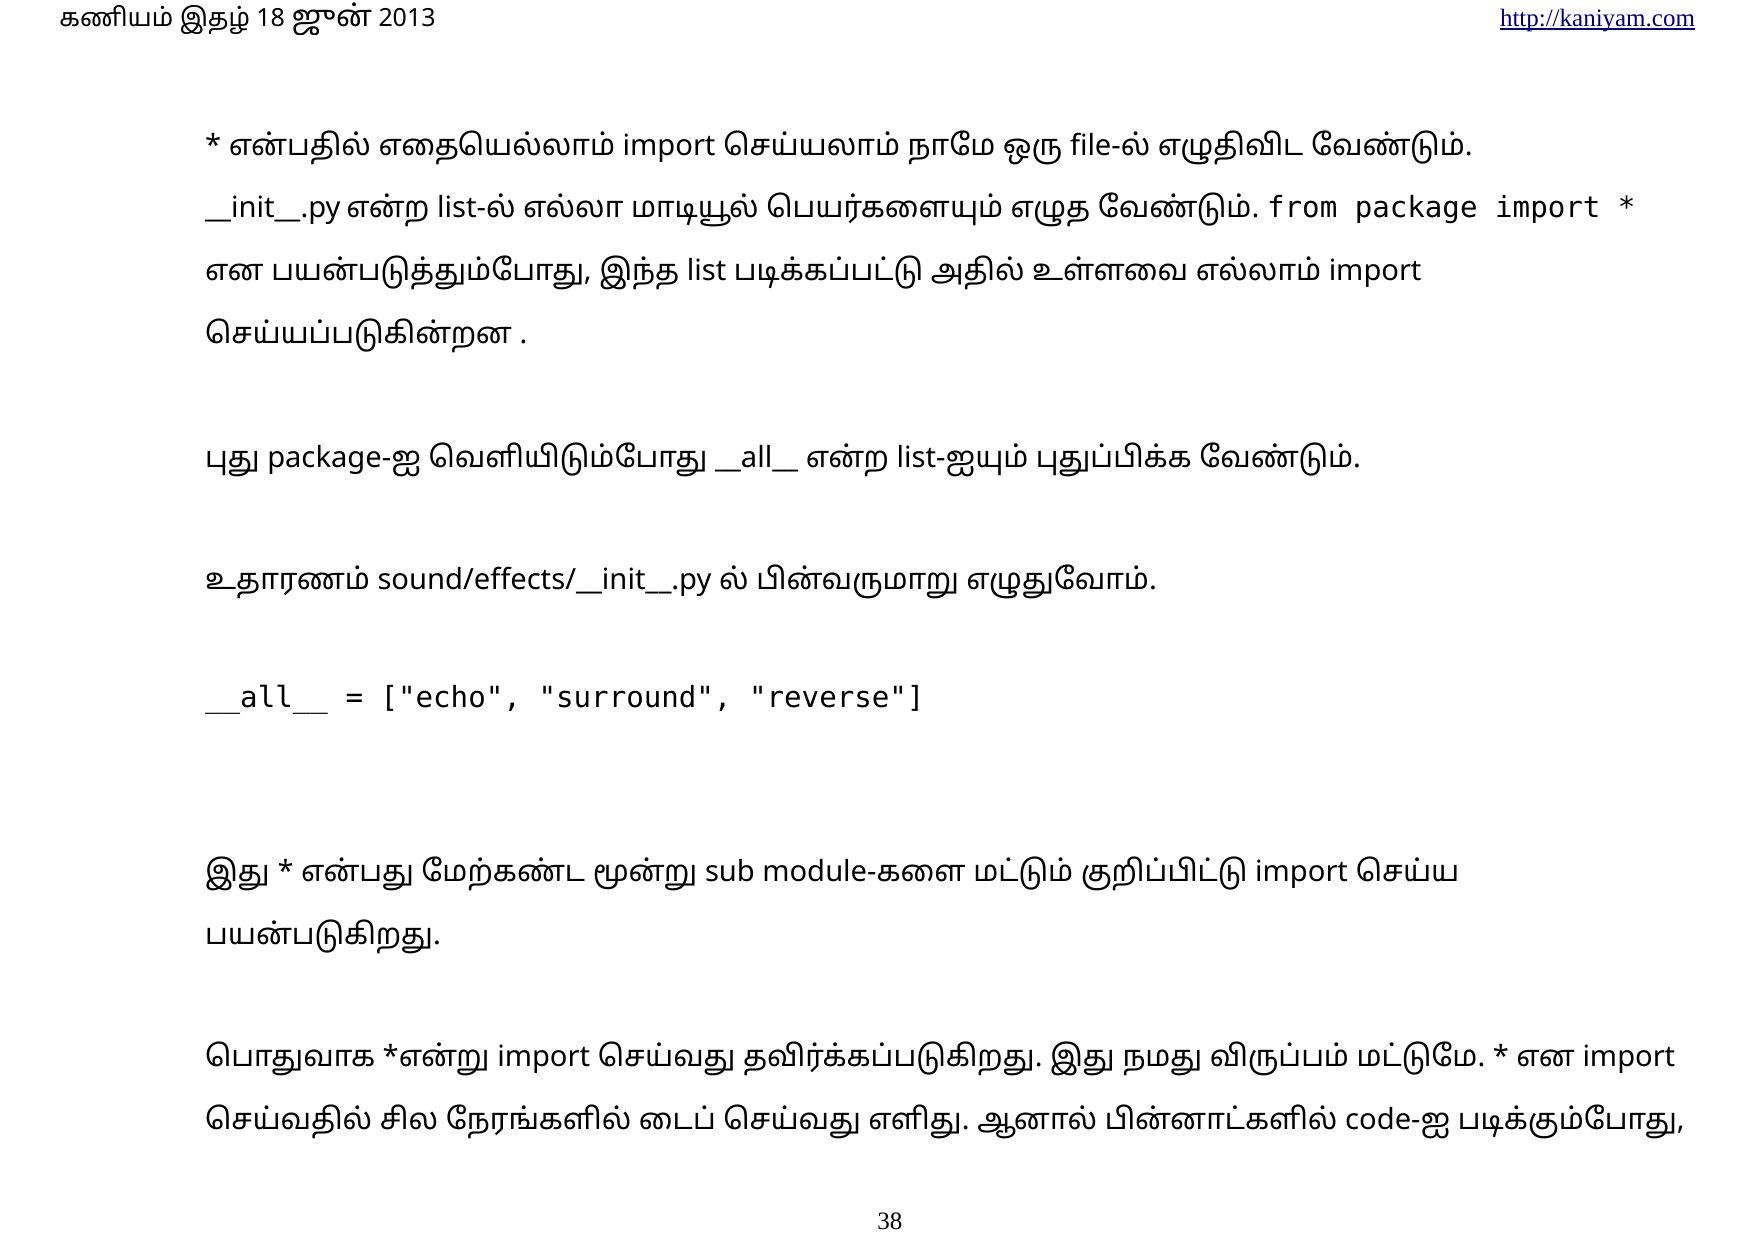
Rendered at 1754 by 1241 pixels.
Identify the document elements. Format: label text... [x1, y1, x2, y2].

text * என்பதில் எதையெல்லாம் import செய்யலாம் நாமே ஒரு file-ல் எழுதிவிட வேண்டும். __init__.pyஎன்ற list-ல் எல்லா மாடியூல் பெயர்களையும் எழுத வேண்டும். from package import * என பயன்படுத்தும்போது, இந்த list படிக்கப்பட்டு அதில் உள்ளவை எல்லாம் import செய்யப்படுகின்றன . [205, 64, 1695, 355]
text இது * என்பது மேற்கண்ட மூன்று sub module-களை மட்டும் குறிப்பிட்டு import செய்ய பயன்படுகிறது. பொதுவாக *என்று import செய்வது தவிர்க்கப்படுகிறது. இது நமது விருப்பம் மட்டுமே. * என import செய்வதில் சில நேரங்களில் டைப் செய்வது எளிது. ஆனால் பின்னாட்களில் code-ஐ படிக்கும்போது, [205, 851, 1695, 1142]
text புது package-ஐ வெளியிடும்போது __all__ என்ற list-ஐயும் புதுப்பிக்க வேண்டும். உதாரணம் sound/effects/__init__.py ல் பின்வருமாறு எழுதுவோம். [205, 436, 1695, 661]
text __all__ = ["echo", "surround", "reverse"] [205, 681, 1695, 715]
